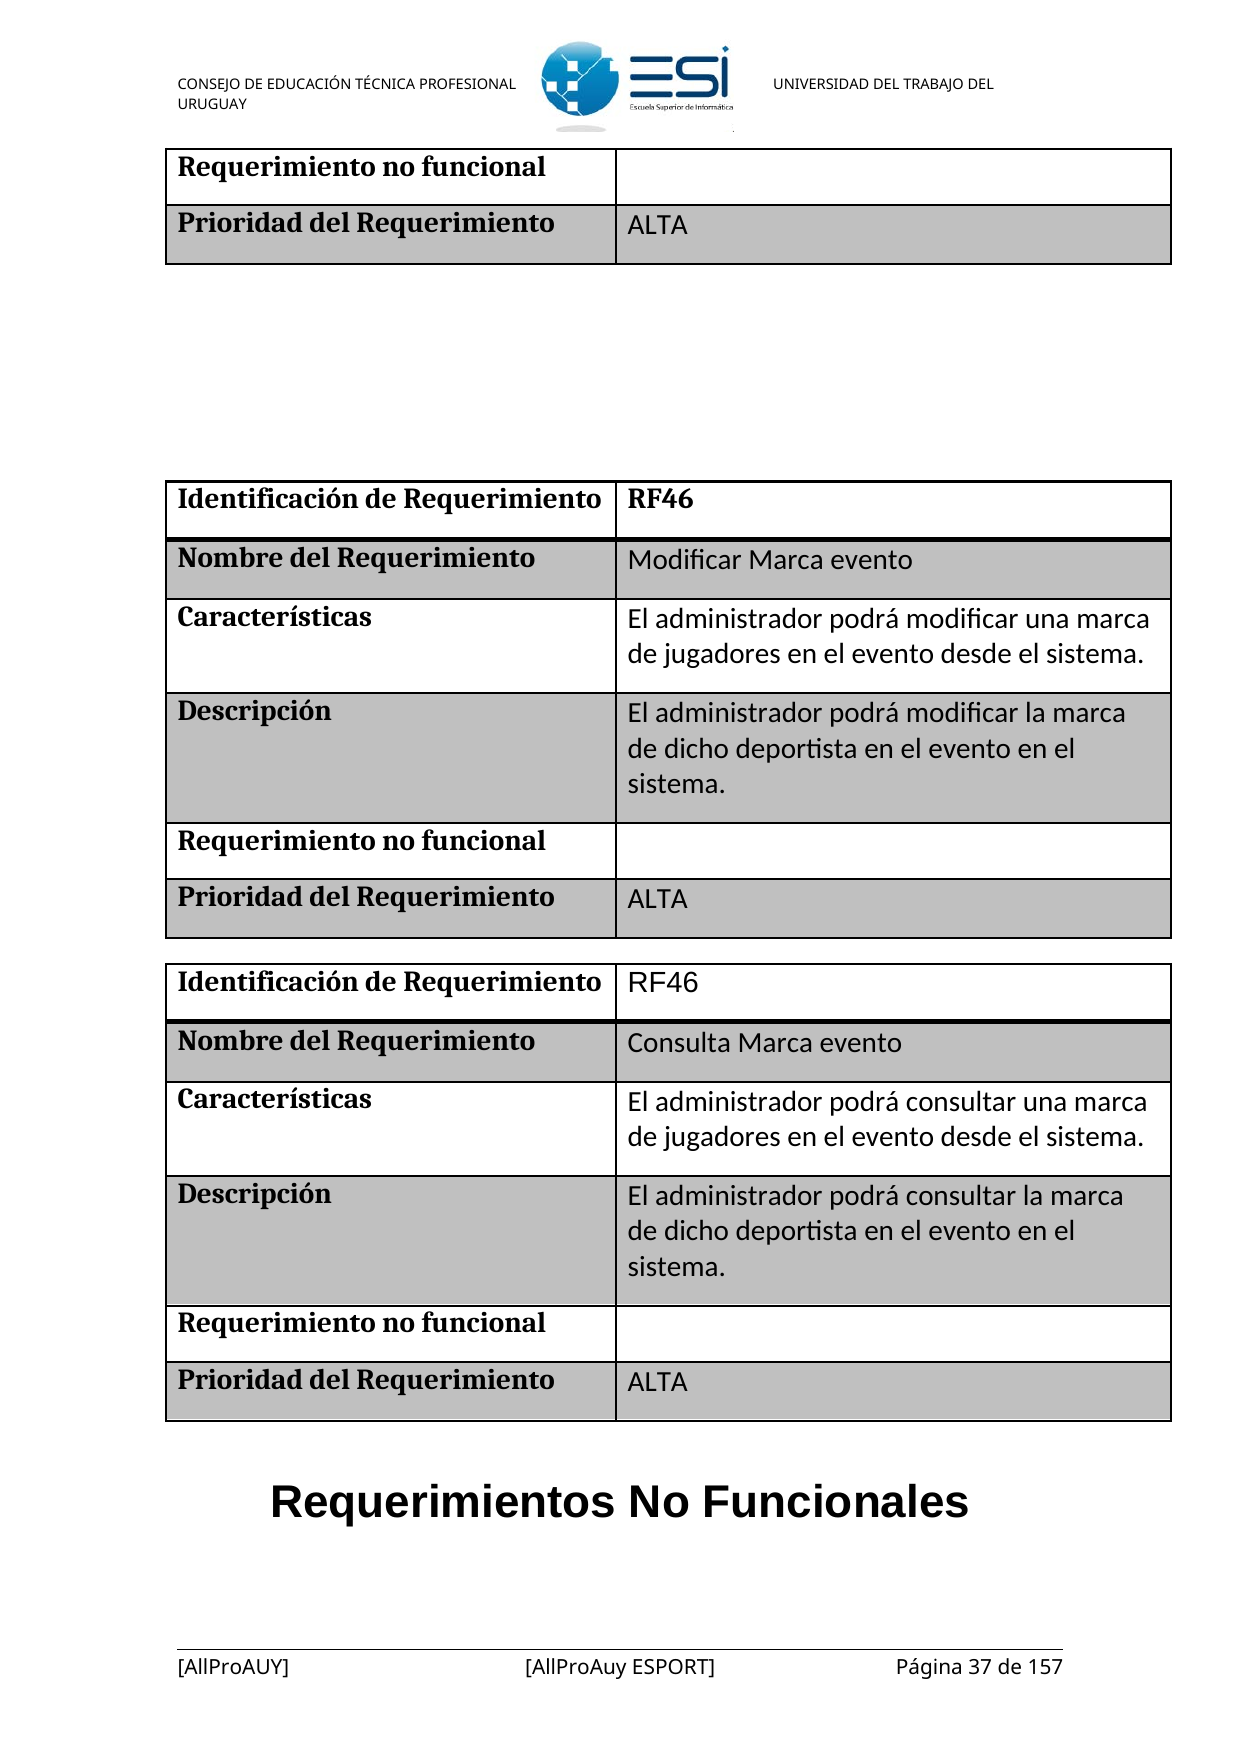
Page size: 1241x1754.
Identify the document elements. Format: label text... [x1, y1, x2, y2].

table_cell Requerimiento no funcional [167, 150, 615, 204]
table_cell ALTA [617, 206, 1170, 263]
table_cell ALTA [617, 880, 1170, 937]
table_cell Modificar Marca evento [617, 542, 1170, 598]
table_cell Características [167, 1083, 615, 1175]
table_cell El administrador podrá modificar la marca de dicho deportista en el evento en el sistema. [617, 694, 1170, 822]
table_header RF46 [617, 965, 1170, 1019]
table_header Identificación de Requerimiento [167, 483, 615, 537]
table_cell Consulta Marca evento [617, 1024, 1170, 1081]
table_cell El administrador podrá modificar una marca de jugadores en el evento desde el sistema. [617, 600, 1170, 692]
table_cell Nombre del Requerimiento [167, 1024, 615, 1081]
table_header Identificación de Requerimiento [167, 965, 615, 1019]
table_cell Nombre del Requerimiento [167, 542, 615, 598]
table_cell Prioridad del Requerimiento [167, 206, 615, 263]
table_cell [617, 824, 1170, 878]
picture [534, 39, 734, 132]
table_cell Requerimiento no funcional [167, 824, 615, 878]
table_cell Requerimiento no funcional [167, 1307, 615, 1361]
text Requerimientos No Funcionales [177, 1474, 1063, 1527]
table_cell ALTA [617, 1363, 1170, 1419]
table_cell Prioridad del Requerimiento [167, 1363, 615, 1419]
table_cell El administrador podrá consultar una marca de jugadores en el evento desde el sistema. [617, 1083, 1170, 1175]
table_cell [617, 1307, 1170, 1361]
table_cell Descripción [167, 1177, 615, 1304]
table_cell El administrador podrá consultar la marca de dicho deportista en el evento en el sistema. [617, 1177, 1170, 1304]
table_cell Características [167, 600, 615, 692]
table_cell [617, 150, 1170, 204]
table_header RF46 [617, 483, 1170, 537]
table_cell Prioridad del Requerimiento [167, 880, 615, 937]
table_cell Descripción [167, 694, 615, 822]
